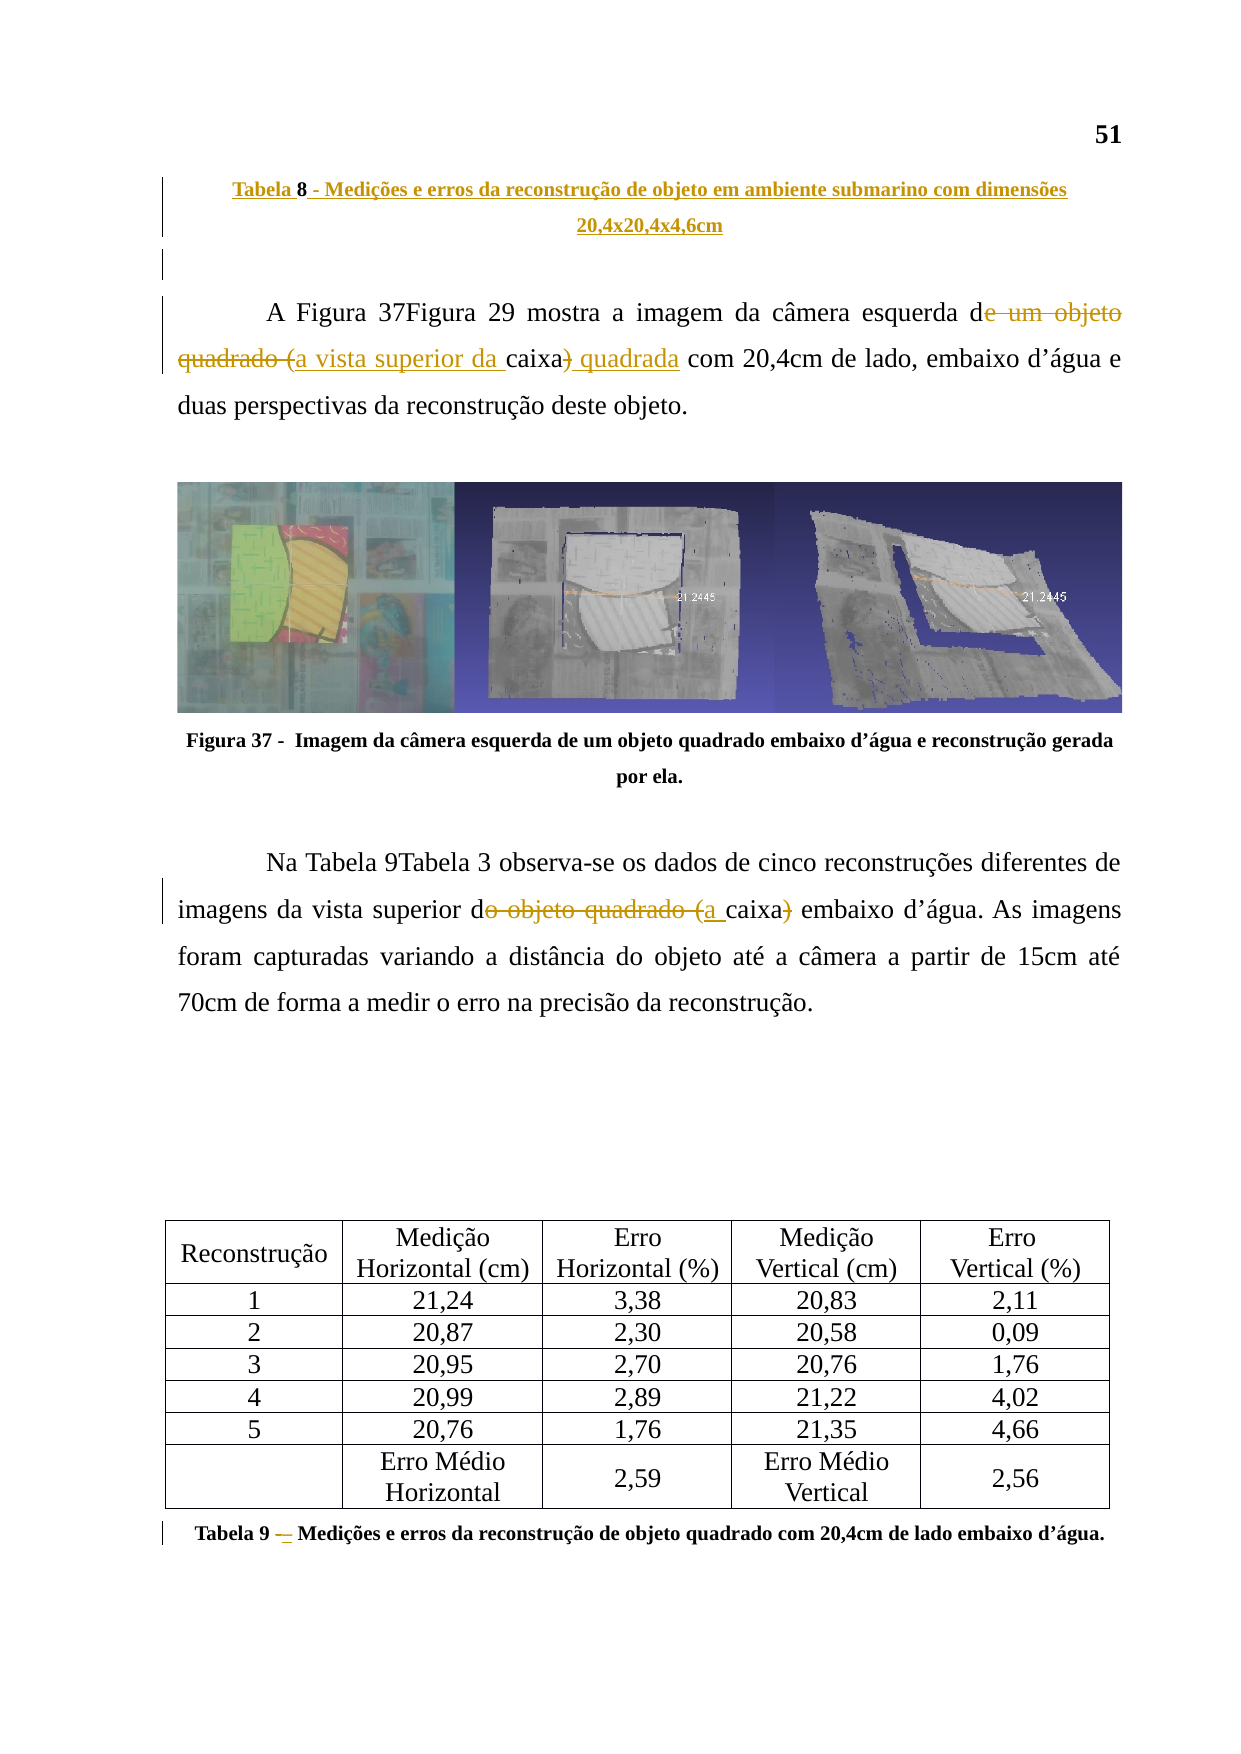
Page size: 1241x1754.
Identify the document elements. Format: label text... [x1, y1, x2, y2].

table_header Medição Vertical (cm) [732, 1221, 920, 1283]
table_cell 20,87 [343, 1316, 542, 1347]
table_cell 1 [166, 1284, 342, 1315]
table_cell 3,38 [543, 1284, 731, 1315]
table_header Medição Horizontal (cm) [343, 1221, 542, 1283]
table_cell 2,56 [921, 1445, 1109, 1507]
table_header Reconstrução [166, 1221, 342, 1283]
table_header Erro Vertical (%) [921, 1221, 1109, 1283]
text A Figura 37Figura 29 mostra a imagem da câmera esquerda da vista superior da caixa quadrada com 20,4cm de lado, embaixo d’água e duas perspectivas da reconstrução deste objeto. [177, 296, 1122, 420]
table_cell [166, 1445, 342, 1507]
table_cell 21,24 [343, 1284, 542, 1315]
table_cell 20,99 [343, 1381, 542, 1412]
table_cell 1,76 [921, 1349, 1109, 1380]
table_cell 2,89 [543, 1381, 731, 1412]
table_cell 20,76 [343, 1413, 542, 1444]
table_cell 21,35 [732, 1413, 920, 1444]
table_cell 20,76 [732, 1349, 920, 1380]
table_header Erro Horizontal (%) [543, 1221, 731, 1283]
table_cell 0,09 [921, 1316, 1109, 1347]
table_cell Erro Médio Horizontal [343, 1445, 542, 1507]
text Tabela 9 – Medições e erros da reconstrução de objeto quadrado com 20,4cm de lado embaixo d’água. [177, 1521, 1122, 1545]
table_cell 2 [166, 1316, 342, 1347]
table_cell 2,70 [543, 1349, 731, 1380]
picture [177, 482, 1123, 713]
table_cell 2,11 [921, 1284, 1109, 1315]
table_cell 21,22 [732, 1381, 920, 1412]
table_cell 1,76 [543, 1413, 731, 1444]
table_cell 2,30 [543, 1316, 731, 1347]
table_cell 4 [166, 1381, 342, 1412]
table_cell 3 [166, 1349, 342, 1380]
text Tabela 8 - Medições e erros da reconstrução de objeto em ambiente submarino com dimensões 20,4x20,4x4,6cm [177, 177, 1122, 237]
table_cell Erro Médio Vertical [732, 1445, 920, 1507]
text Figura 37 - Imagem da câmera esquerda de um objeto quadrado embaixo d’água e reconstrução gerada por ela. [177, 728, 1122, 788]
table_cell 4,02 [921, 1381, 1109, 1412]
text Na Tabela 9Tabela 3 observa-se os dados de cinco reconstruções diferentes de imagens da vista superior da caixa embaixo d’água. As imagens foram capturadas variando a distância do objeto até a câmera a partir de 15cm até 70cm de forma a medir o erro na precisão da reconstrução. [177, 846, 1122, 1018]
table_cell 2,59 [543, 1445, 731, 1507]
table_cell 4,66 [921, 1413, 1109, 1444]
table_cell 20,83 [732, 1284, 920, 1315]
table_cell 20,95 [343, 1349, 542, 1380]
table_cell 5 [166, 1413, 342, 1444]
table_cell 20,58 [732, 1316, 920, 1347]
